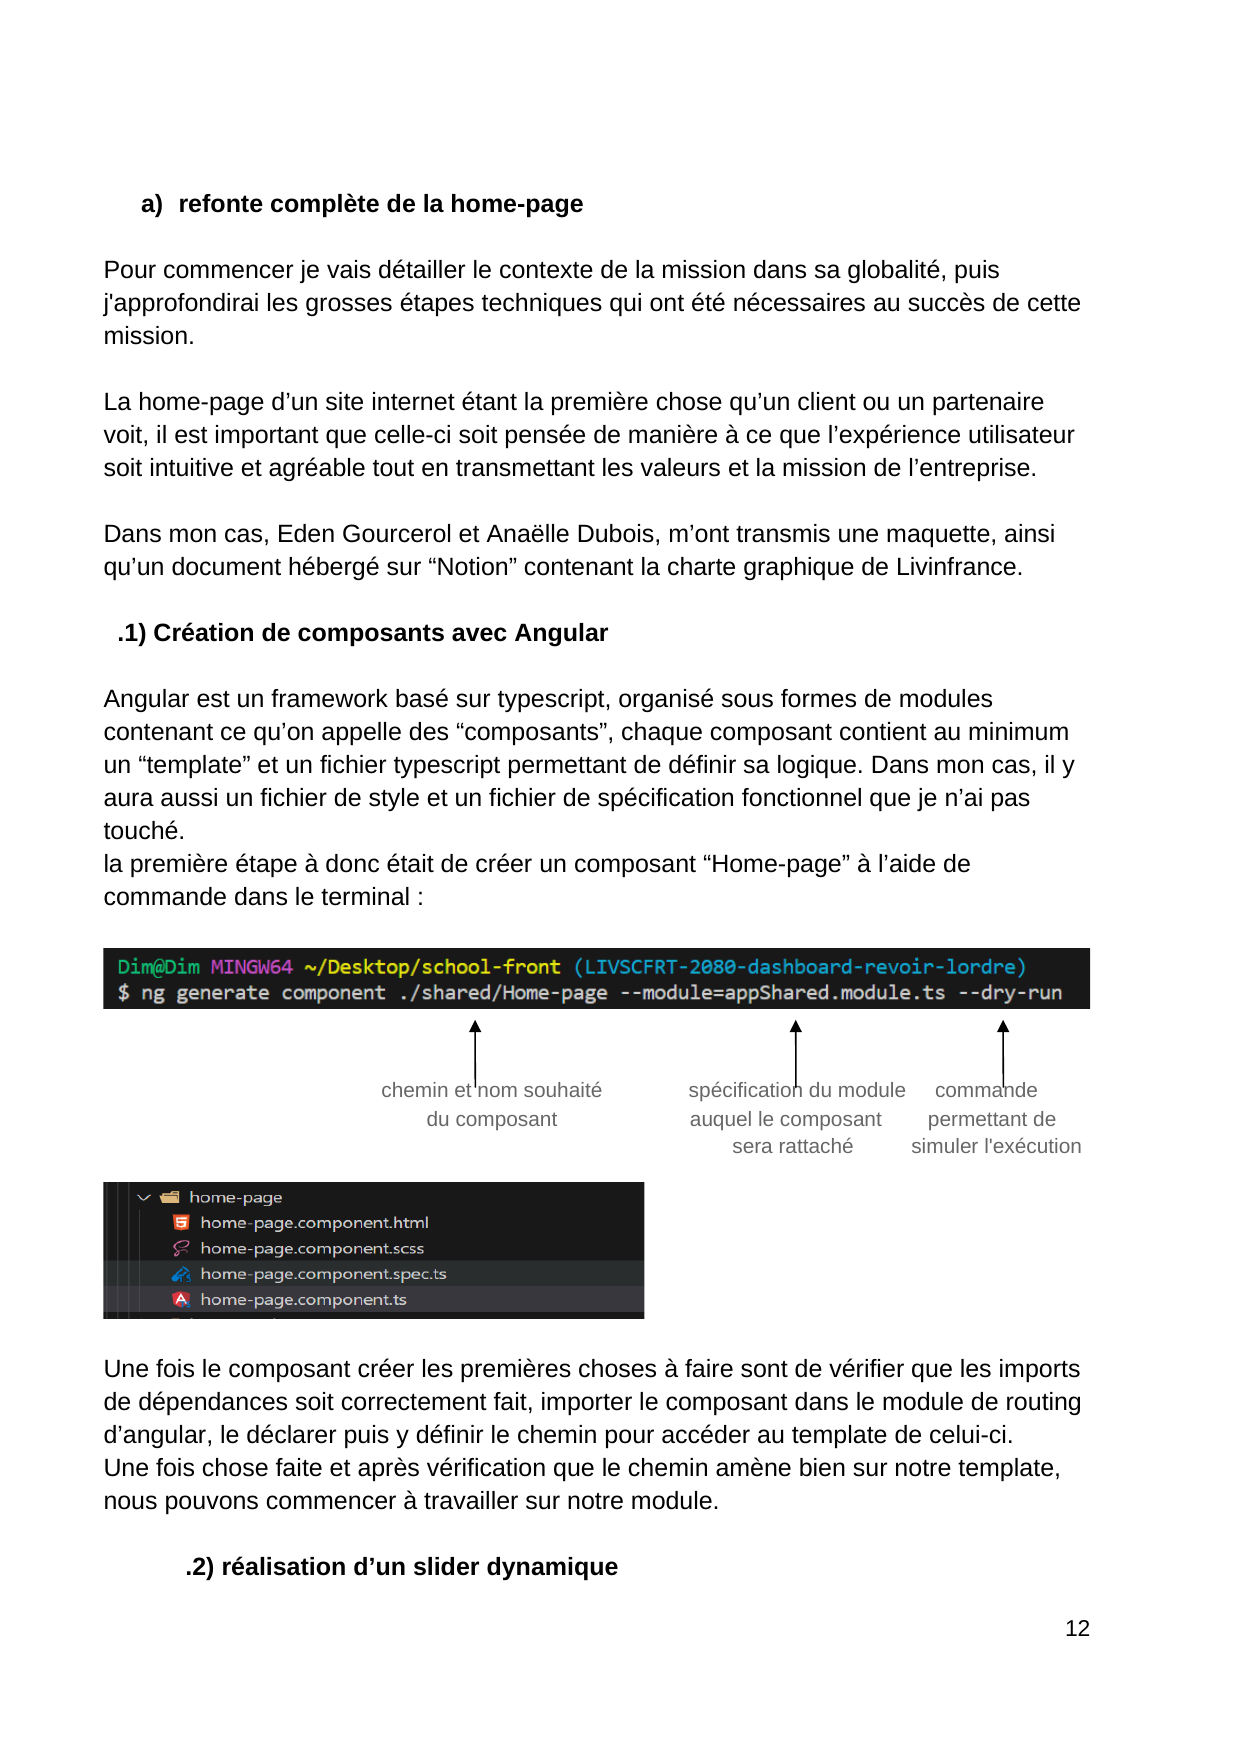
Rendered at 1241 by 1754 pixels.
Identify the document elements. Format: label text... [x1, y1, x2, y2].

text .2) réalisation d’un slider dynamique [103, 1552, 1090, 1581]
text la première étape à donc était de créer un composant “Home-page” à l’aide de commande dans le terminal : [103, 849, 1090, 911]
text La home-page d’un site internet étant la première chose qu’un client ou un partenaire voit, il est important que celle-ci soit pensée de manière à ce que l’expérience utilisateur soit intuitive et agréable tout en transmettant les valeurs et la mission de l’entreprise. [103, 387, 1090, 481]
text Pour commencer je vais détailler le contexte de la mission dans sa globalité, puis j'approfondirai les grosses étapes techniques qui ont été nécessaires au succès de cette mission. [103, 254, 1090, 349]
list refonte complète de la home-page [141, 188, 1090, 217]
text sera rattaché simuler l'exécution [103, 1134, 1090, 1158]
picture [103, 1182, 645, 1319]
text Angular est un framework basé sur typescript, organisé sous formes de modules contenant ce qu’on appelle des “composants”, chaque composant contient au minimum un “template” et un fichier typescript permettant de définir sa logique. Dans mon cas, il y aura aussi un fichier de style et un fichier de spécification fonctionnel que je n’ai pas touché. [103, 684, 1090, 845]
text .1) Création de composants avec Angular [103, 618, 1090, 647]
text Une fois le composant créer les premières choses à faire sont de vérifier que les imports de dépendances soit correctement fait, importer le composant dans le module de routing d’angular, le déclarer puis y définir le chemin pour accéder au template de celui-ci. [103, 1354, 1090, 1449]
text du composant auquel le composant permettant de [103, 1107, 1090, 1131]
picture [103, 948, 1091, 1009]
text chemin et nom souhaité spécification du module commande [103, 1078, 1090, 1102]
text Dans mon cas, Eden Gourcerol et Anaëlle Dubois, m’ont transmis une maquette, ainsi qu’un document hébergé sur “Notion” contenant la charte graphique de Livinfrance. [103, 519, 1090, 581]
text Une fois chose faite et après vérification que le chemin amène bien sur notre template, nous pouvons commencer à travailler sur notre module. [103, 1453, 1090, 1515]
